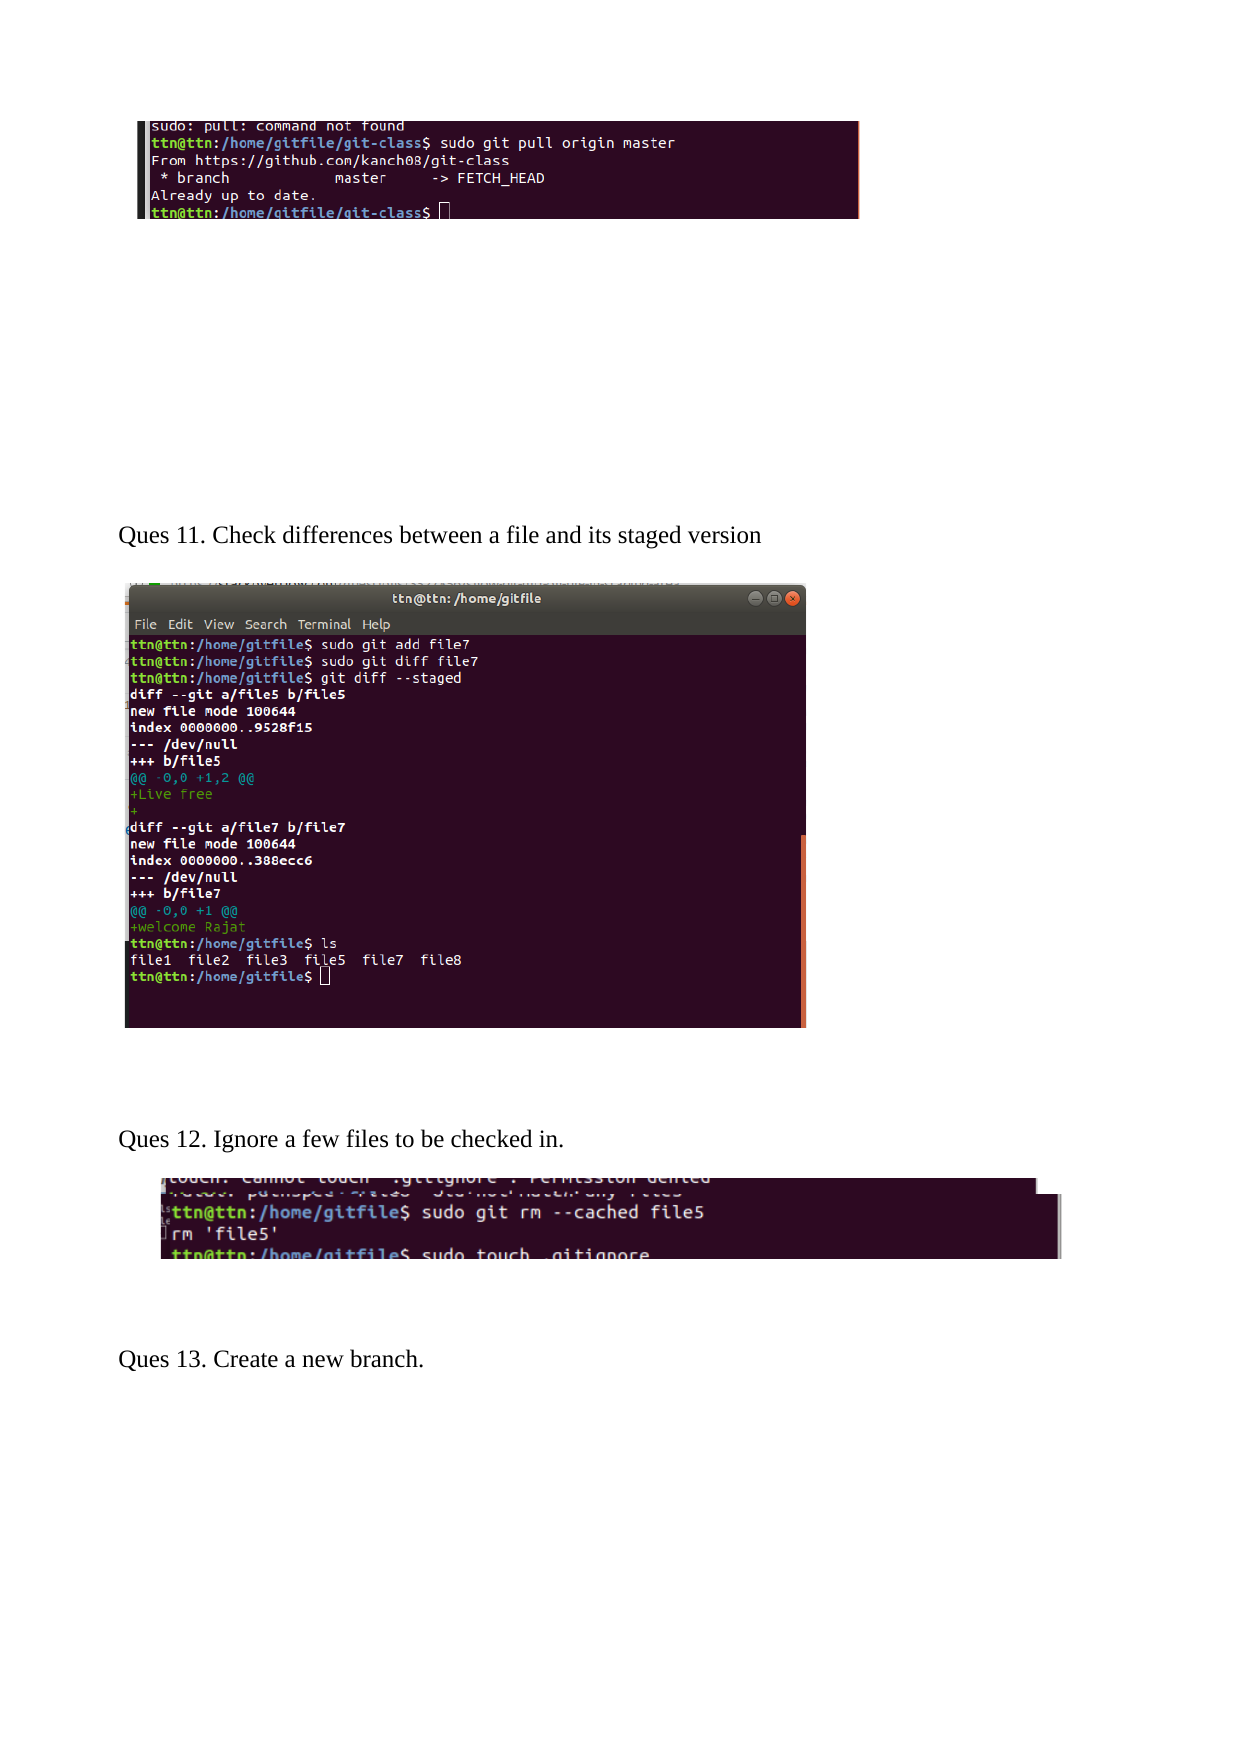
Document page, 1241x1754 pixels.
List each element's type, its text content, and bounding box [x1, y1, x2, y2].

picture [137, 144, 860, 219]
text Ques 11. Check differences between a file and its staged version [118, 521, 1122, 549]
text Ques 13. Create a new branch. [118, 1344, 1122, 1373]
text Ques 12. Ignore a few files to be checked in. [118, 1124, 1122, 1153]
picture [673, 1178, 1062, 1259]
picture [124, 583, 807, 1028]
